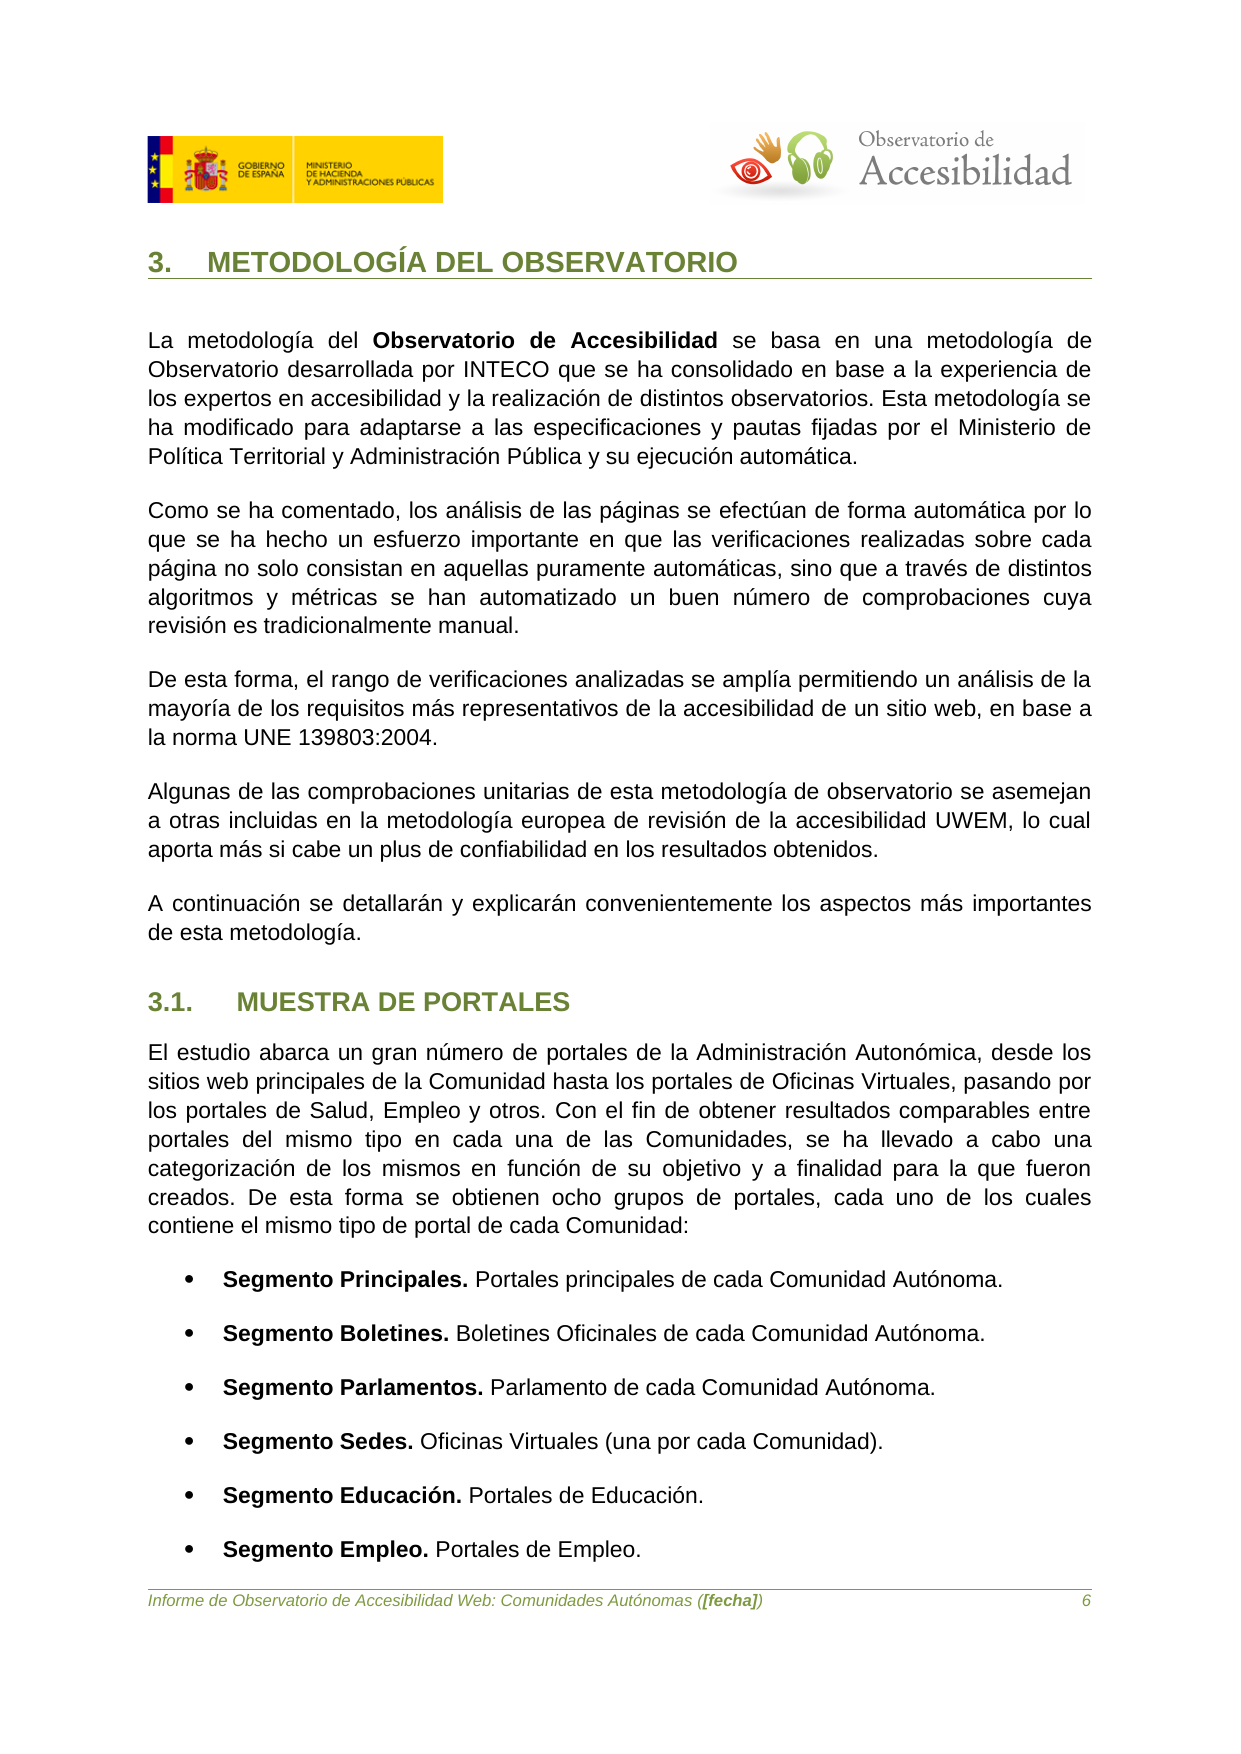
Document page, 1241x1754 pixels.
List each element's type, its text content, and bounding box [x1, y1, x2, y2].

list Segmento Educación. Portales de Educación. [185, 1482, 1092, 1508]
list Segmento Empleo. Portales de Empleo. [185, 1536, 1092, 1562]
text El estudio abarca un gran número de portales de la Administración Autonómica, desde los sitios web principales de la Comunidad hasta los portales de Oficinas Virtuales, pasando por los portales de Salud, Empleo y otros. Con el fin de obtener resultados comparables entre portales del mismo tipo en cada una de las Comunidades, se ha llevado a cabo una categorización de los mismos en función de su objetivo y a finalidad para la que fueron creados. De esta forma se obtienen ocho grupos de portales, cada uno de los cuales contiene el mismo tipo de portal de cada Comunidad: [148, 1039, 1092, 1239]
list Muestra de Portales [148, 986, 1092, 1017]
list Segmento Boletines. Boletines Oficinales de cada Comunidad Autónoma. [185, 1320, 1092, 1347]
list Segmento Principales. Portales principales de cada Comunidad Autónoma. [185, 1266, 1092, 1293]
picture [710, 122, 1086, 205]
text A continuación se detallarán y explicarán convenientemente los aspectos más importantes de esta metodología. [148, 890, 1092, 945]
text De esta forma, el rango de verificaciones analizadas se amplía permitiendo un análisis de la mayoría de los requisitos más representativos de la accesibilidad de un sitio web, en base a la norma UNE 139803:2004. [148, 666, 1092, 751]
list Segmento Sedes. Oficinas Virtuales (una por cada Comunidad). [185, 1428, 1092, 1454]
text La metodología del Observatorio de Accesibilidad se basa en una metodología de Observatorio desarrollada por INTECO que se ha consolidado en base a la experiencia de los expertos en accesibilidad y la realización de distintos observatorios. Esta metodología se ha modificado para adaptarse a las especificaciones y pautas fijadas por el Ministerio de Política Territorial y Administración Pública y su ejecución automática. [148, 327, 1092, 469]
list Segmento Parlamentos. Parlamento de cada Comunidad Autónoma. [185, 1374, 1092, 1401]
text Algunas de las comprobaciones unitarias de esta metodología de observatorio se asemejan a otras incluidas en la metodología europea de revisión de la accesibilidad UWEM, lo cual aporta más si cabe un plus de confiabilidad en los resultados obtenidos. [148, 778, 1092, 862]
text Como se ha comentado, los análisis de las páginas se efectúan de forma automática por lo que se ha hecho un esfuerzo importante en que las verificaciones realizadas sobre cada página no solo consistan en aquellas puramente automáticas, sino que a través de distintos algoritmos y métricas se han automatizado un buen número de comprobaciones cuya revisión es tradicionalmente manual. [148, 497, 1092, 639]
picture [147, 136, 443, 203]
list Metodología del Observatorio [148, 245, 1092, 278]
